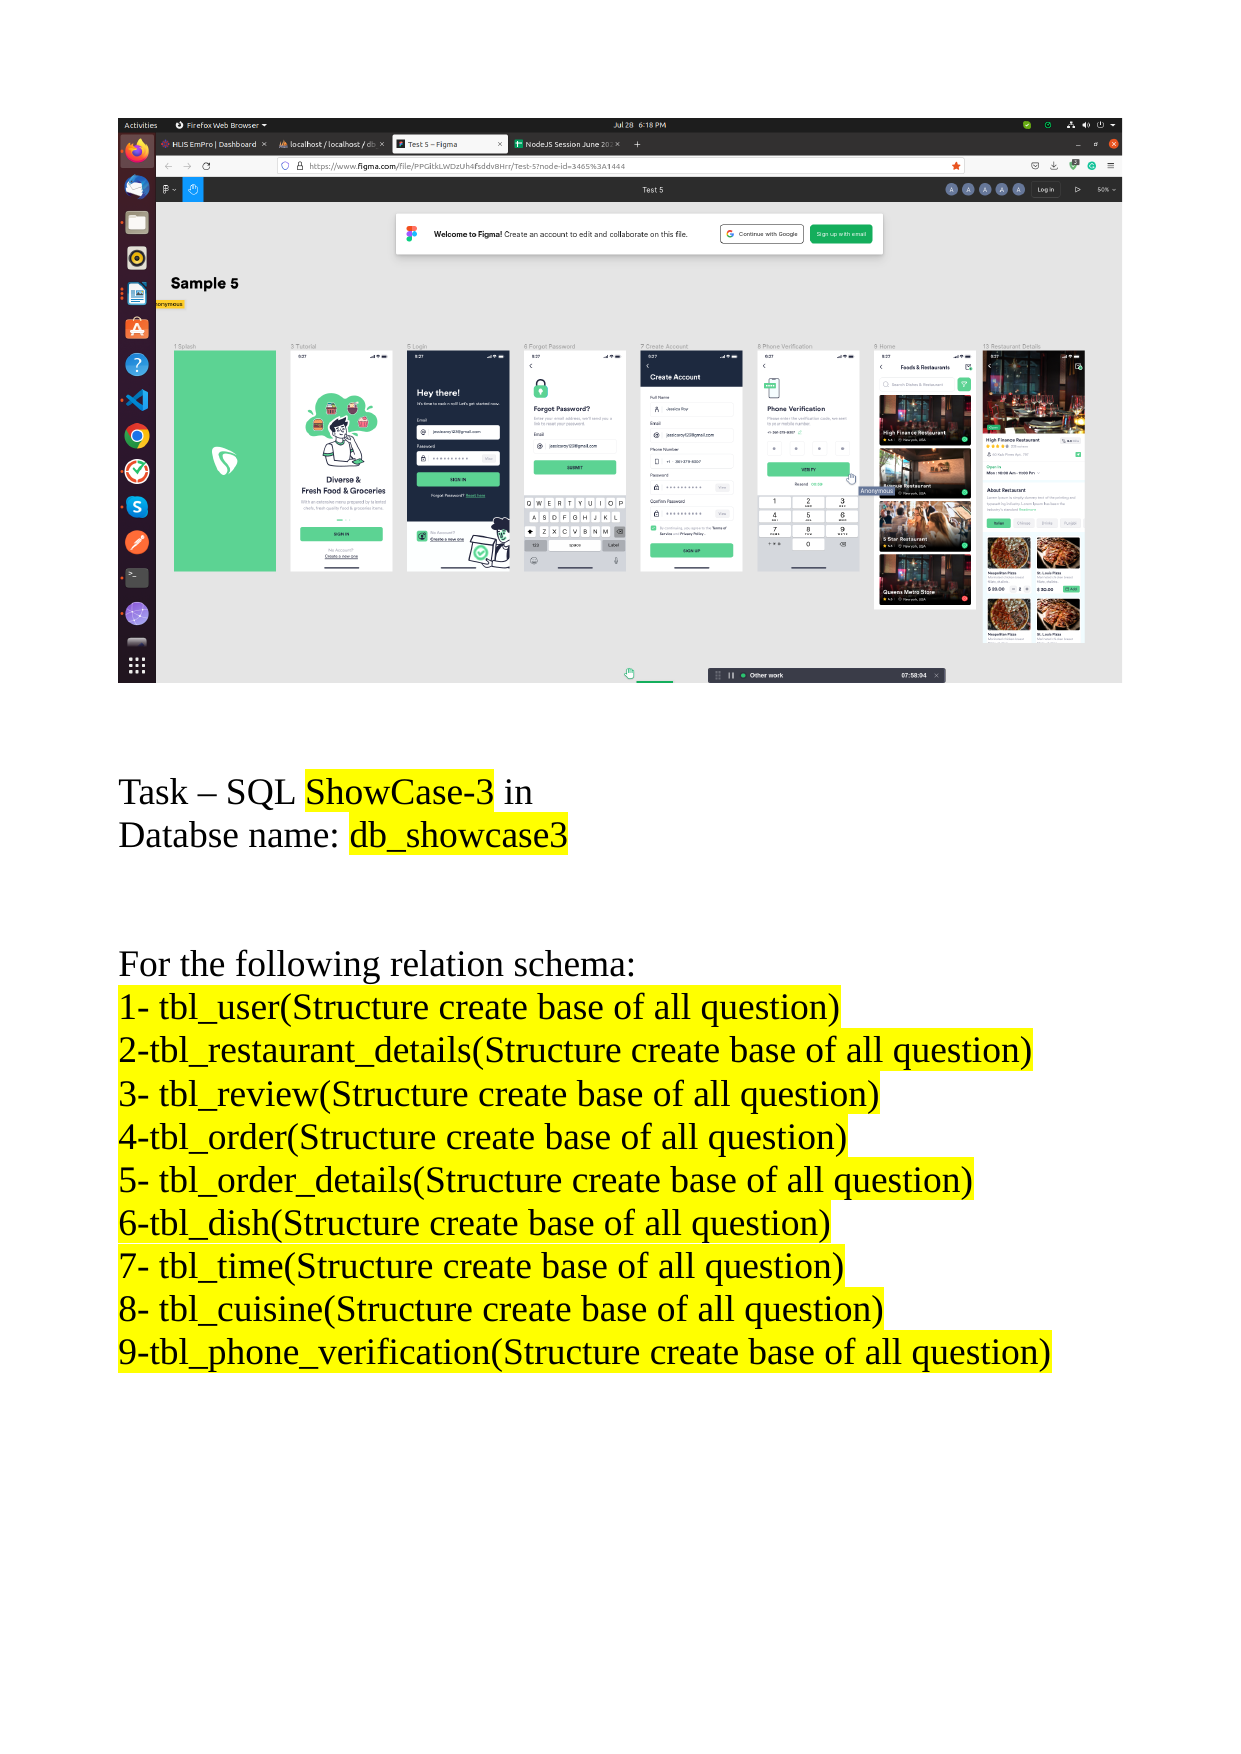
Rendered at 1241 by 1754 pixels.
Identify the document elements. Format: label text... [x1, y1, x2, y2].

text 7- tbl_time(Structure create base of all question) [118, 1243, 1122, 1287]
text 1- tbl_user(Structure create base of all question) [118, 985, 1122, 1028]
picture [118, 118, 1123, 683]
text 2-tbl_restaurant_details(Structure create base of all question) [118, 1028, 1122, 1071]
text ­ [118, 683, 1122, 712]
text Task – SQL ShowCase-3 in [118, 769, 1122, 812]
text For the following relation schema: [118, 942, 1122, 985]
text 4-tbl_order(Structure create base of all question) [118, 1114, 1122, 1157]
text 3- tbl_review(Structure create base of all question) [118, 1071, 1122, 1114]
text 8- tbl_cuisine(Structure create base of all question) [118, 1287, 1122, 1330]
text 6-tbl_dish(Structure create base of all question) [118, 1200, 1122, 1243]
text 5- tbl_order_details(Structure create base of all question) [118, 1157, 1122, 1200]
text Databse name: db_showcase3 [118, 812, 1122, 855]
text 9-tbl_phone_verification(Structure create base of all question) [118, 1330, 1122, 1373]
